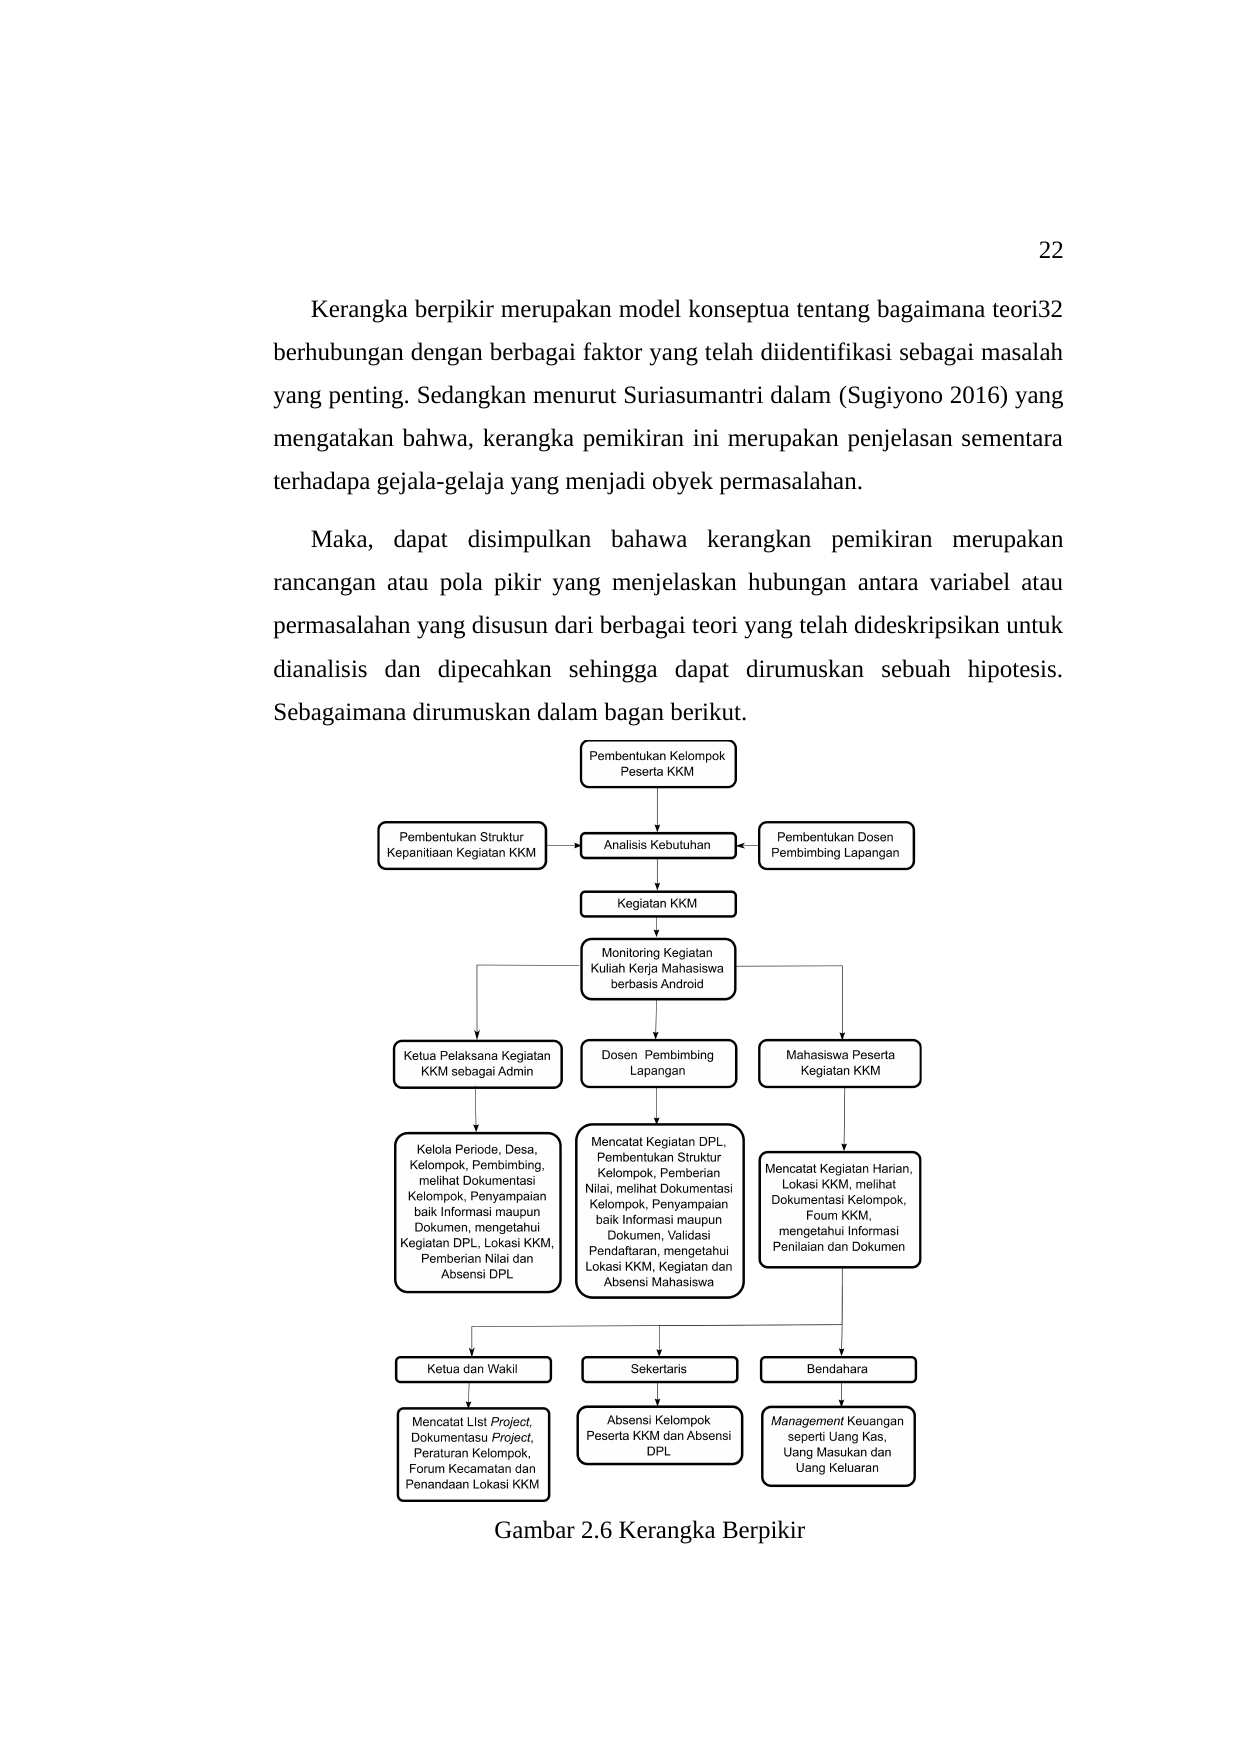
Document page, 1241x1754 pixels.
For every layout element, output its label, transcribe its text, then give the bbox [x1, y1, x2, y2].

text Kerangka berpikir merupakan model konseptua tentang bagaimana teori32 berhubungan dengan berbagai faktor yang telah diidentifikasi sebagai masalah yang penting. Sedangkan menurut Suriasumantri dalam (Sugiyono 2016)⁠ yang mengatakan bahwa, kerangka pemikiran ini merupakan penjelasan sementara terhadapa gejala-gelaja yang menjadi obyek permasalahan. [273, 294, 1063, 495]
text Gambar 2.6 Kerangka Berpikir [236, 1515, 1063, 1543]
text Maka, dapat disimpulkan bahawa kerangkan pemikiran merupakan rancangan atau pola pikir yang menjelaskan hubungan antara variabel atau permasalahan yang disusun dari berbagai teori yang telah dideskripsikan untuk dianalisis dan dipecahkan sehingga dapat dirumuskan sebuah hipotesis. Sebagaimana dirumuskan dalam bagan berikut. [273, 524, 1063, 726]
picture [377, 740, 922, 1502]
